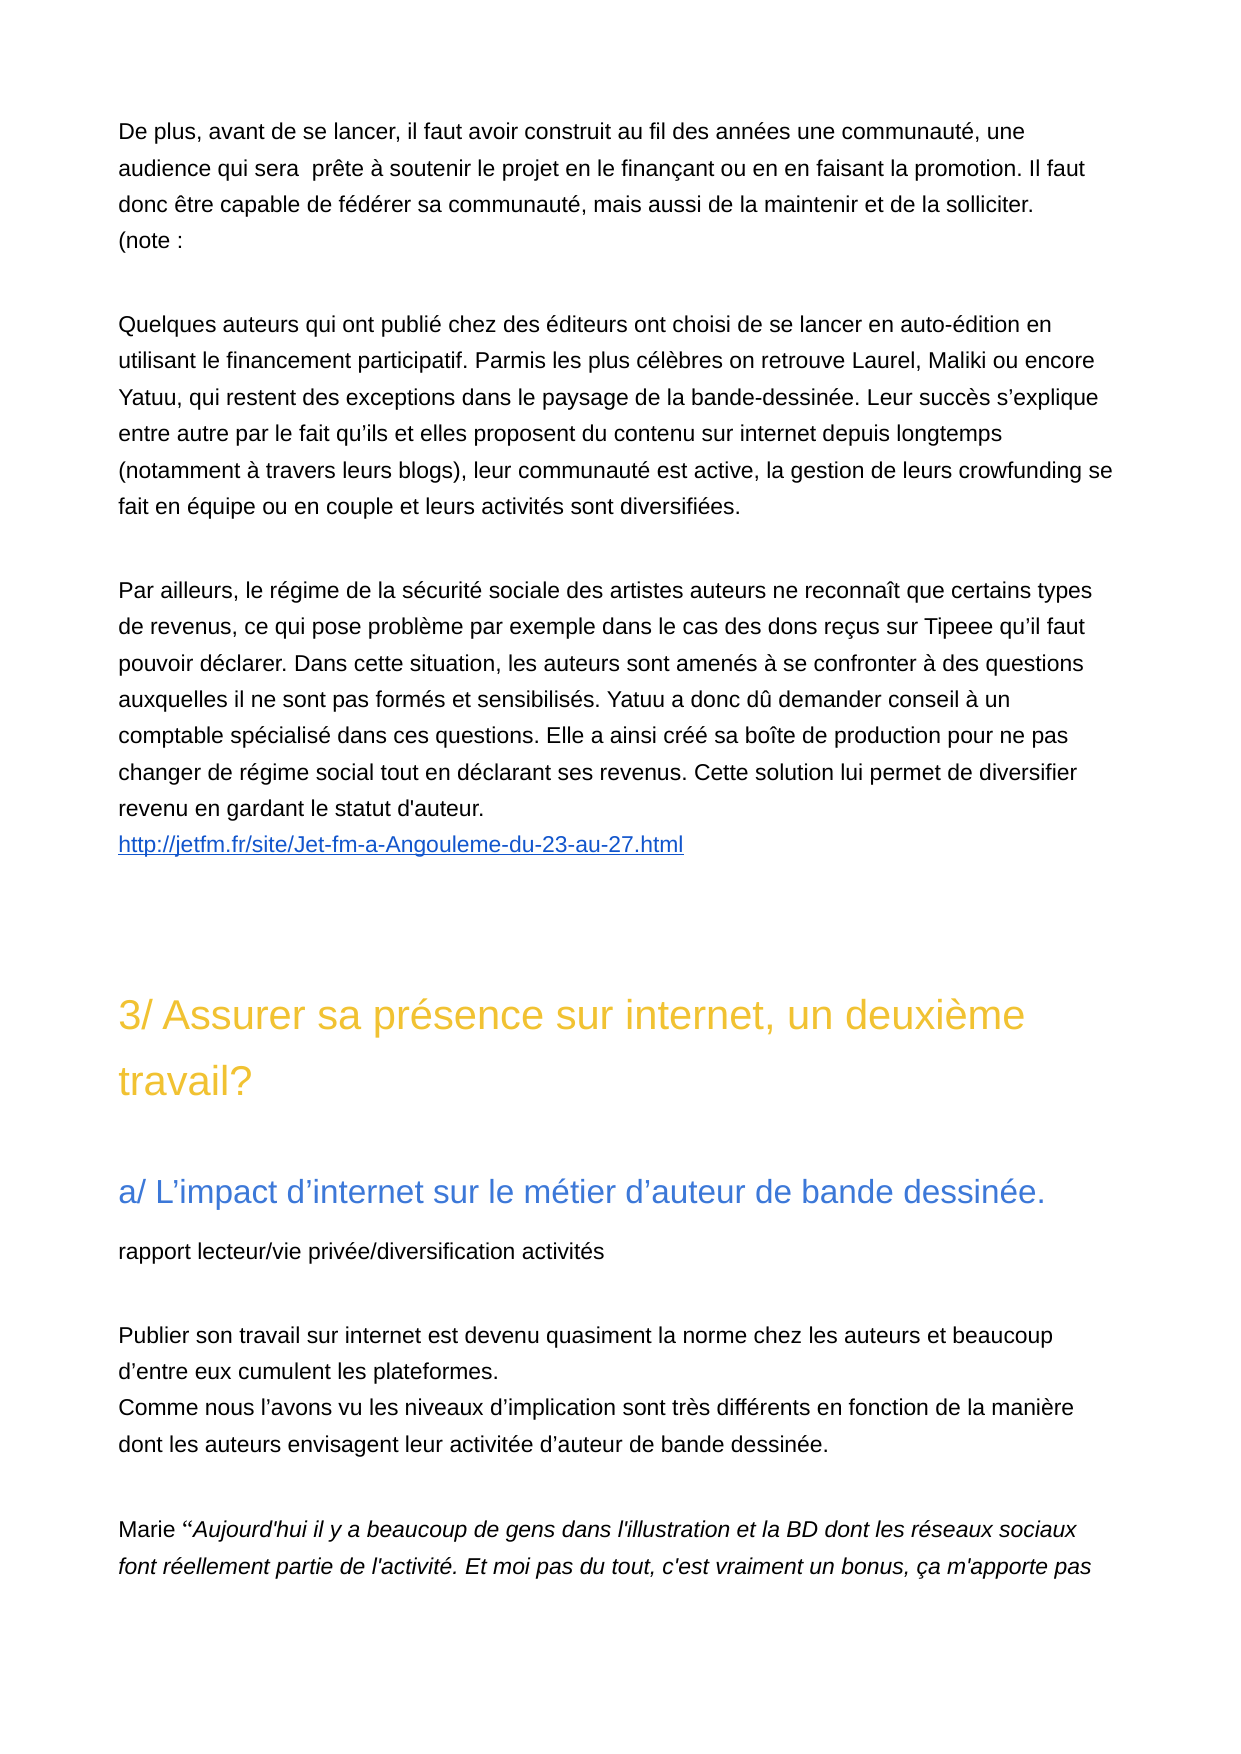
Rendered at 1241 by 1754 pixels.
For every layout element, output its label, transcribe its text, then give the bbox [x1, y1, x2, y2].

text Quelques auteurs qui ont publié chez des éditeurs ont choisi de se lancer en auto-édition en utilisant le financement participatif. Parmis les plus célèbres on retrouve Laurel, Maliki ou encore Yatuu, qui restent des exceptions dans le paysage de la bande-dessinée. Leur succès s’explique entre autre par le fait qu’ils et elles proposent du contenu sur internet depuis longtemps (notamment à travers leurs blogs), leur communauté est active, la gestion de leurs crowfunding se fait en équipe ou en couple et leurs activités sont diversifiées. [118, 311, 1122, 519]
text Marie “Aujourd'hui il y a beaucoup de gens dans l'illustration et la BD dont les réseaux sociaux font réellement partie de l'activité. Et moi pas du tout, c'est vraiment un bonus, ça m'apporte pas [118, 1514, 1122, 1580]
text (note : [118, 227, 1122, 253]
text Comme nous l’avons vu les niveaux d’implication sont très différents en fonction de la manière dont les auteurs envisagent leur activitée d’auteur de bande dessinée. [118, 1394, 1122, 1457]
text http://jetfm.fr/site/Jet-fm-a-Angouleme-du-23-au-27.html [118, 831, 1122, 858]
text rapport lecteur/vie privée/diversification activités [118, 1238, 1122, 1264]
text Par ailleurs, le régime de la sécurité sociale des artistes auteurs ne reconnaît que certains types de revenus, ce qui pose problème par exemple dans le cas des dons reçus sur Tipeee qu’il faut pouvoir déclarer. Dans cette situation, les auteurs sont amenés à se confronter à des questions auxquelles il ne sont pas formés et sensibilisés. Yatuu a donc dû demander conseil à un comptable spécialisé dans ces questions. Elle a ainsi créé sa boîte de production pour ne pas changer de régime social tout en déclarant ses revenus. Cette solution lui permet de diversifier revenu en gardant le statut d'auteur. [118, 577, 1122, 821]
text De plus, avant de se lancer, il faut avoir construit au fil des années une communauté, une audience qui sera prête à soutenir le projet en le finançant ou en en faisant la promotion. Il faut donc être capable de fédérer sa communauté, mais aussi de la maintenir et de la solliciter. [118, 118, 1122, 217]
subtitle 3/ Assurer sa présence sur internet, un deuxième travail? [118, 990, 1122, 1104]
text Publier son travail sur internet est devenu quasiment la norme chez les auteurs et beaucoup d’entre eux cumulent les plateformes. [118, 1322, 1122, 1384]
subtitle a/ L’impact d’internet sur le métier d’auteur de bande dessinée. [118, 1172, 1122, 1211]
